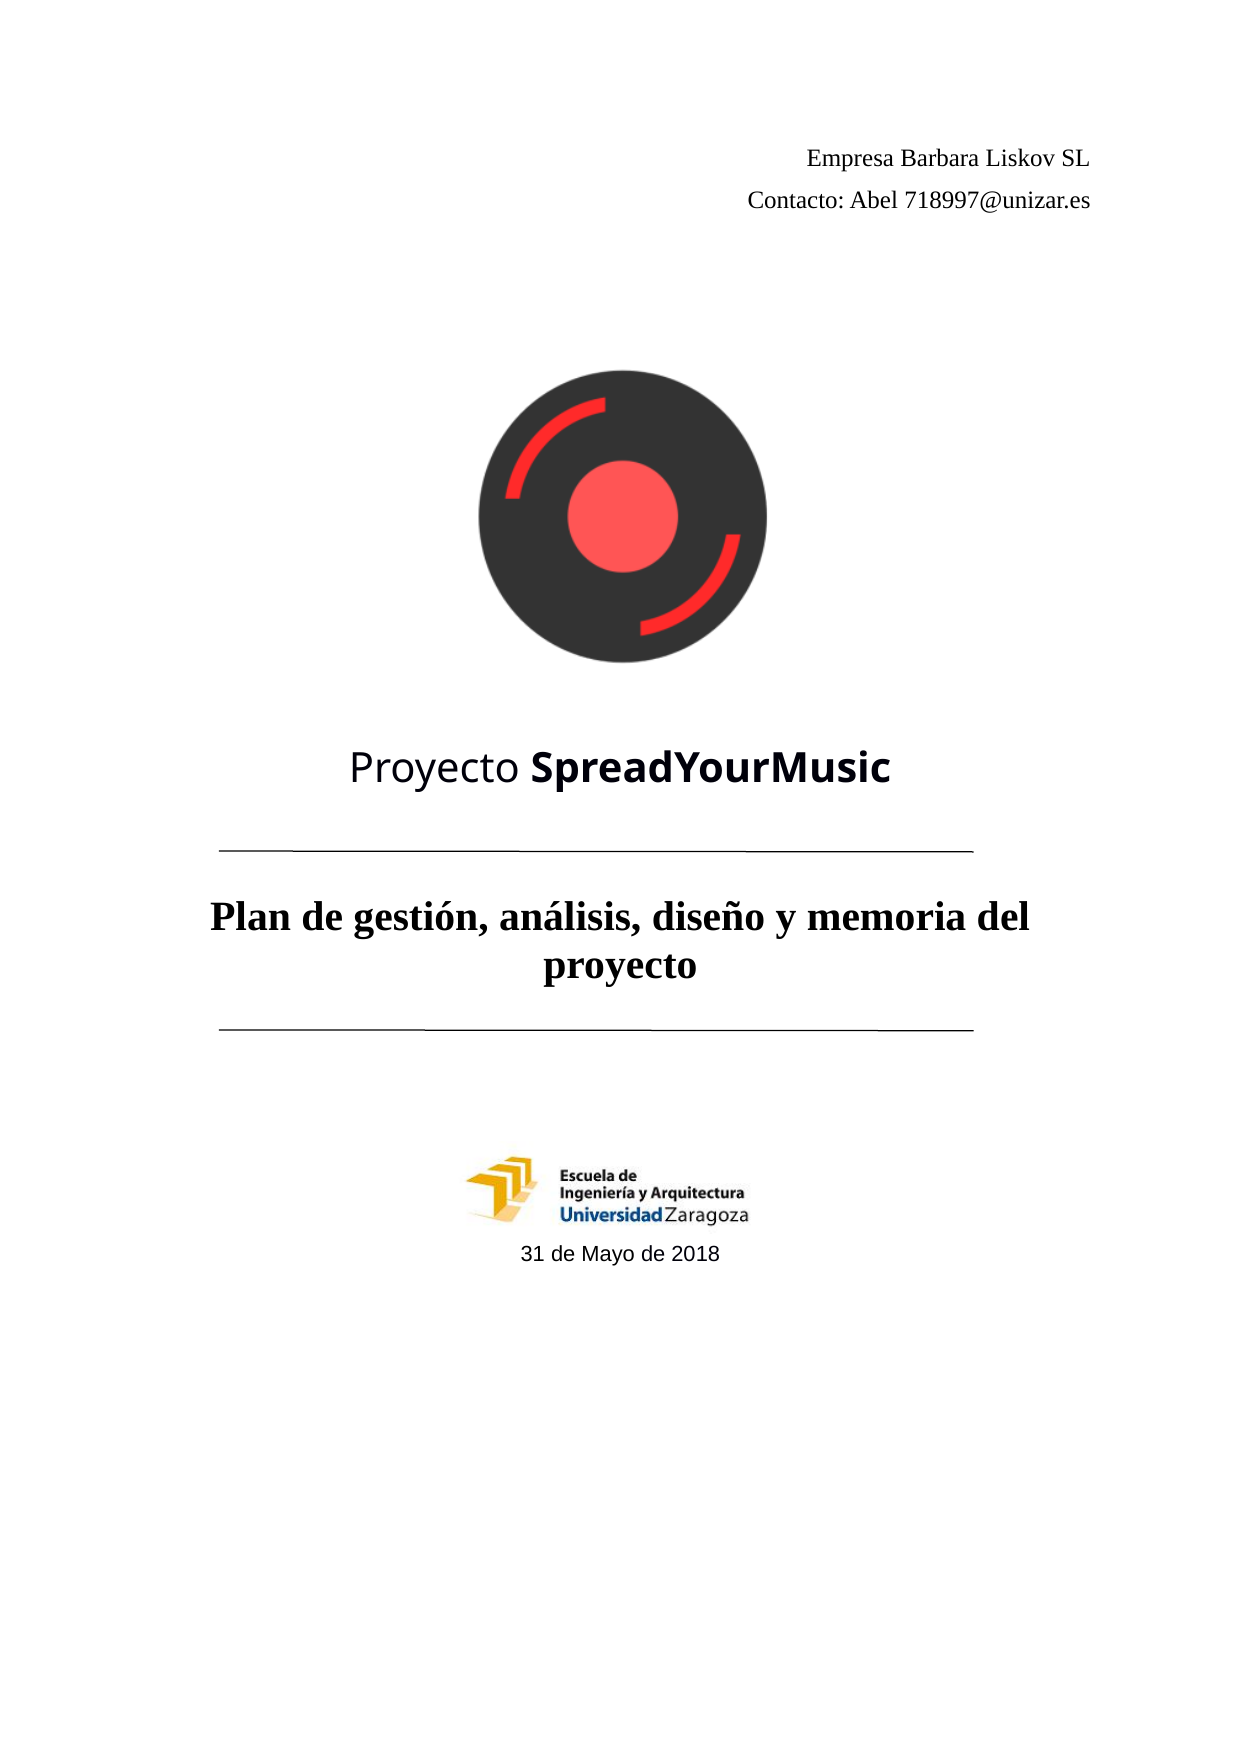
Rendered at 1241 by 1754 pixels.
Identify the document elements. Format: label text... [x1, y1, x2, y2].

picture [438, 342, 802, 695]
text Proyecto SpreadYourMusic [150, 738, 1090, 794]
picture [450, 1141, 763, 1240]
text Contacto: Abel 718997@unizar.es [150, 192, 1090, 212]
text Plan de gestión, análisis, diseño y memoria del proyecto [150, 892, 1090, 988]
text Empresa Barbara Liskov SL [150, 150, 1090, 171]
text 31 de Mayo de 2018 [150, 1241, 1090, 1266]
